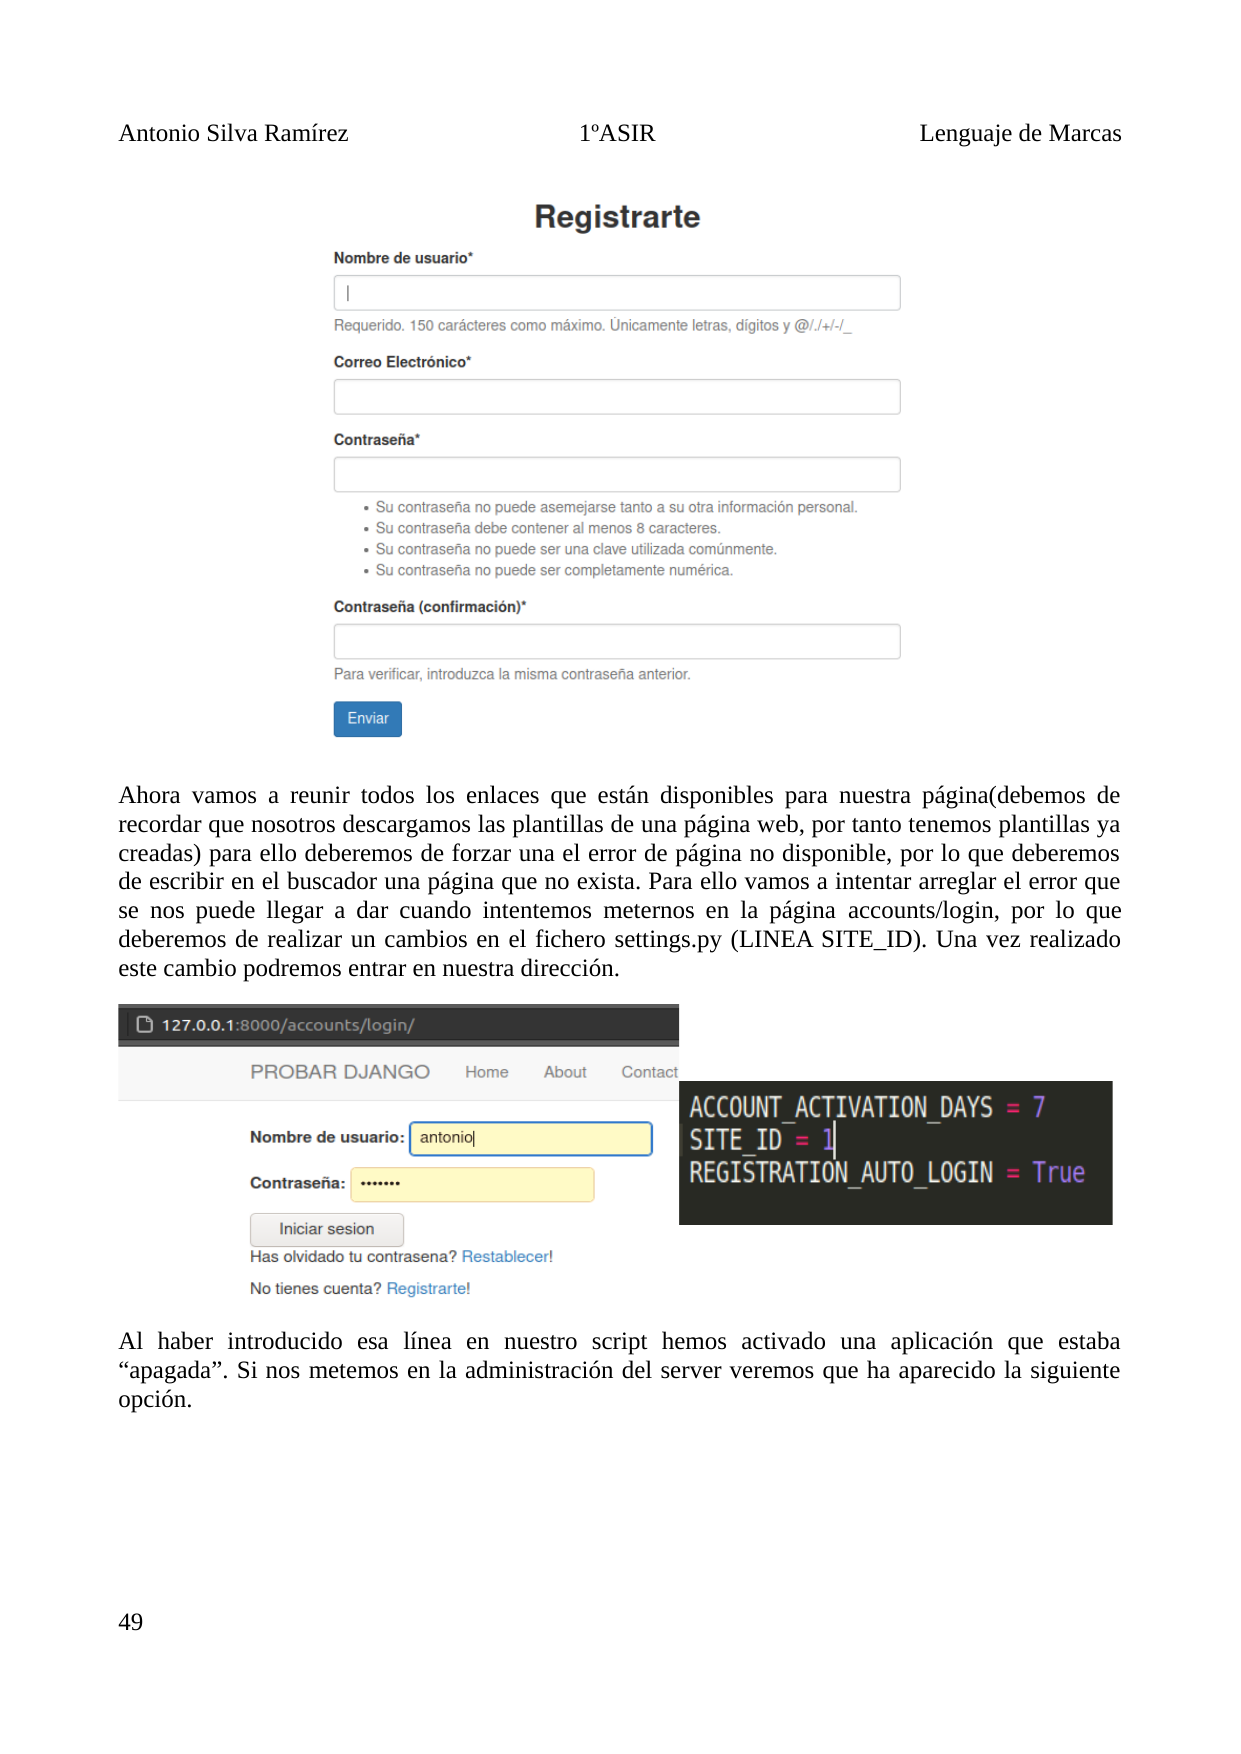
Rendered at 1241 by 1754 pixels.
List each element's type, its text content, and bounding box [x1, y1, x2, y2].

text Al haber introducido esa línea en nuestro script hemos activado una aplicación que estaba “apagada”. Si nos metemos en la administración del server veremos que ha aparecido la siguiente opción. [118, 1326, 1122, 1413]
picture [276, 193, 924, 755]
text Ahora vamos a reunir todos los enlaces que están disponibles para nuestra página(debemos de recordar que nosotros descargamos las plantillas de una página web, por tanto tenemos plantillas ya creadas) para ello deberemos de forzar una el error de página no disponible, por lo que deberemos de escribir en el buscador una página que no exista. Para ello vamos a intentar arreglar el error que se nos puede llegar a dar cuando intentemos meternos en la página accounts/login, por lo que deberemos de realizar un cambios en el fichero settings.py (LINEA SITE_ID). Una vez realizado este cambio podremos entrar en nuestra dirección. [118, 780, 1122, 981]
picture [118, 1004, 1113, 1309]
